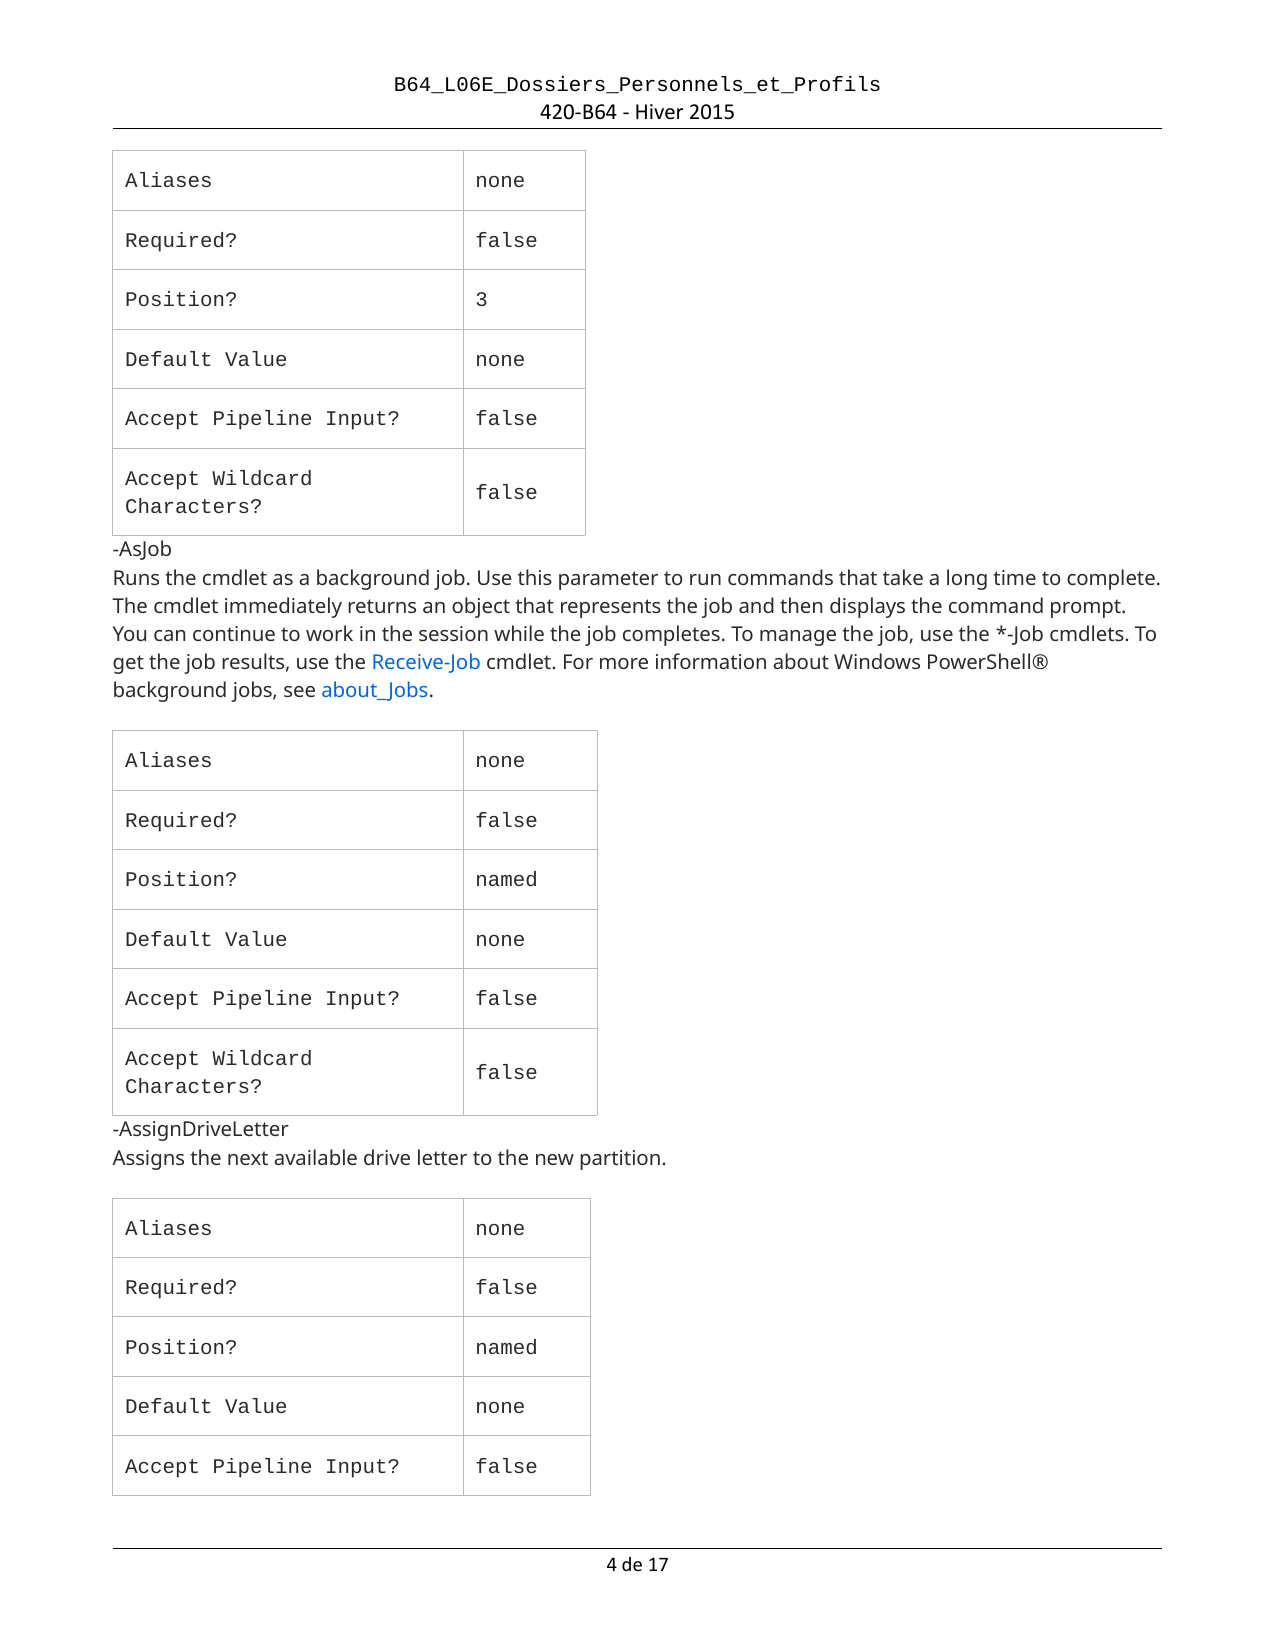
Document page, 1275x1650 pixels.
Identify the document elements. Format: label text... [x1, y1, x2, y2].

table_cell Accept Pipeline Input? [113, 389, 463, 447]
table_cell 3 [464, 270, 585, 328]
table_cell false [464, 1258, 590, 1316]
table_cell Accept Pipeline Input? [113, 1436, 463, 1495]
table_cell named [464, 850, 597, 908]
subtitle -AsJob [112, 535, 1162, 563]
table_cell false [464, 389, 585, 447]
table_header Aliases [113, 731, 463, 789]
table_header none [464, 1199, 590, 1257]
table_header none [464, 731, 597, 789]
table_cell Position? [113, 1317, 463, 1376]
table_cell false [464, 791, 597, 849]
table_cell false [464, 211, 585, 269]
table_cell Accept Wildcard Characters? [113, 1029, 463, 1115]
table_cell Accept Wildcard Characters? [113, 449, 463, 535]
table_cell Position? [113, 270, 463, 328]
table_cell none [464, 1377, 590, 1435]
table_cell Default Value [113, 910, 463, 968]
text Assigns the next available drive letter to the new partition. [112, 1143, 1162, 1171]
table_cell false [464, 449, 585, 535]
table_cell Required? [113, 791, 463, 849]
table_cell Accept Pipeline Input? [113, 969, 463, 1027]
table_cell none [464, 910, 597, 968]
subtitle -AssignDriveLetter [112, 1115, 1162, 1143]
table_header Aliases [113, 1199, 463, 1257]
table_cell Required? [113, 1258, 463, 1316]
table_cell Required? [113, 211, 463, 269]
table_cell false [464, 1436, 590, 1495]
table_cell Position? [113, 850, 463, 908]
table_cell false [464, 1029, 597, 1115]
table_cell named [464, 1317, 590, 1376]
table_header Aliases [113, 151, 463, 209]
text Runs the cmdlet as a background job. Use this parameter to run commands that take a long time to complete. The cmdlet immediately returns an object that represents the job and then displays the command prompt. You can continue to work in the session while the job completes. To manage the job, use the *-Job cmdlets. To get the job results, use the Receive-Job cmdlet. For more information about Windows PowerShell® background jobs, see about_Jobs. [112, 563, 1162, 703]
table_cell Default Value [113, 1377, 463, 1435]
table_cell false [464, 969, 597, 1027]
table_cell none [464, 330, 585, 388]
table_header none [464, 151, 585, 209]
table_cell Default Value [113, 330, 463, 388]
